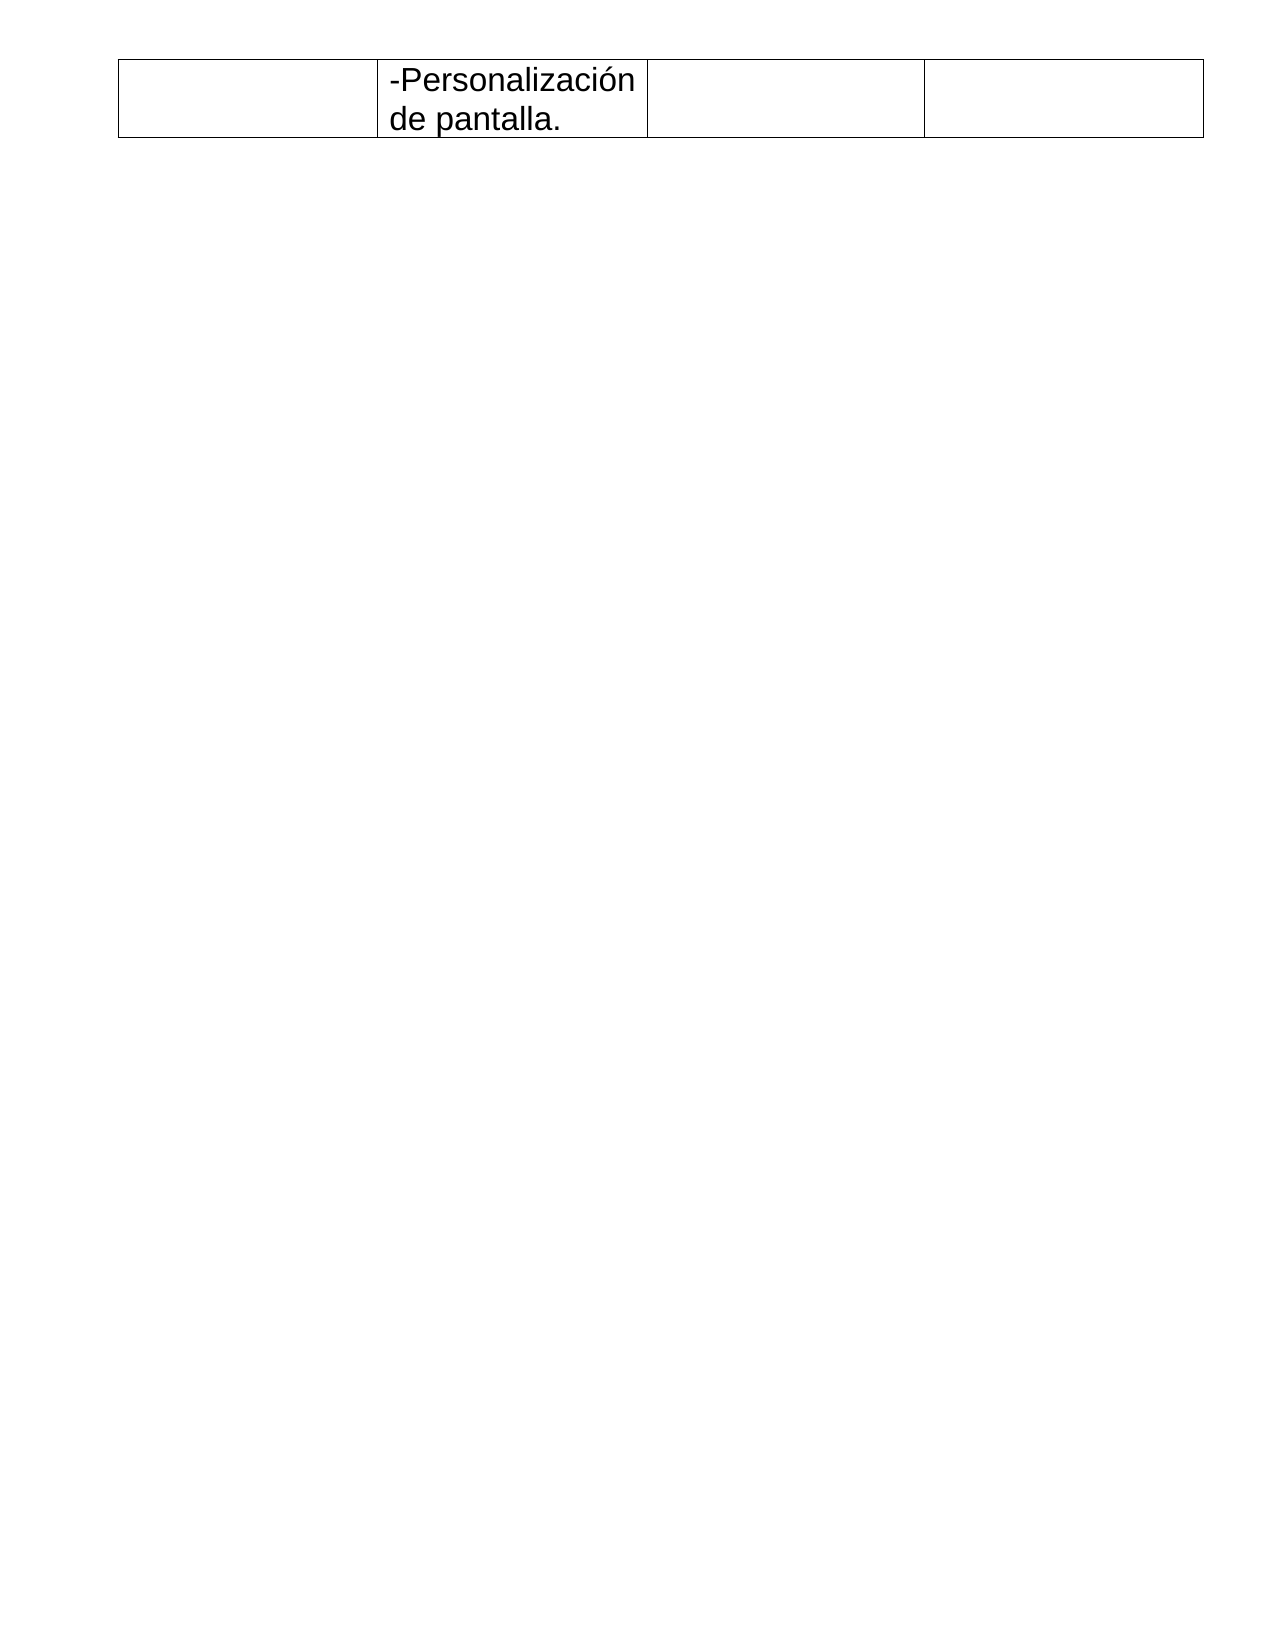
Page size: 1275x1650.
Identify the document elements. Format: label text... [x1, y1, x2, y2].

table_cell [119, 60, 377, 137]
table_cell [648, 60, 924, 137]
table_cell -Personalización de pantalla. [378, 60, 647, 137]
table_cell [925, 60, 1203, 137]
